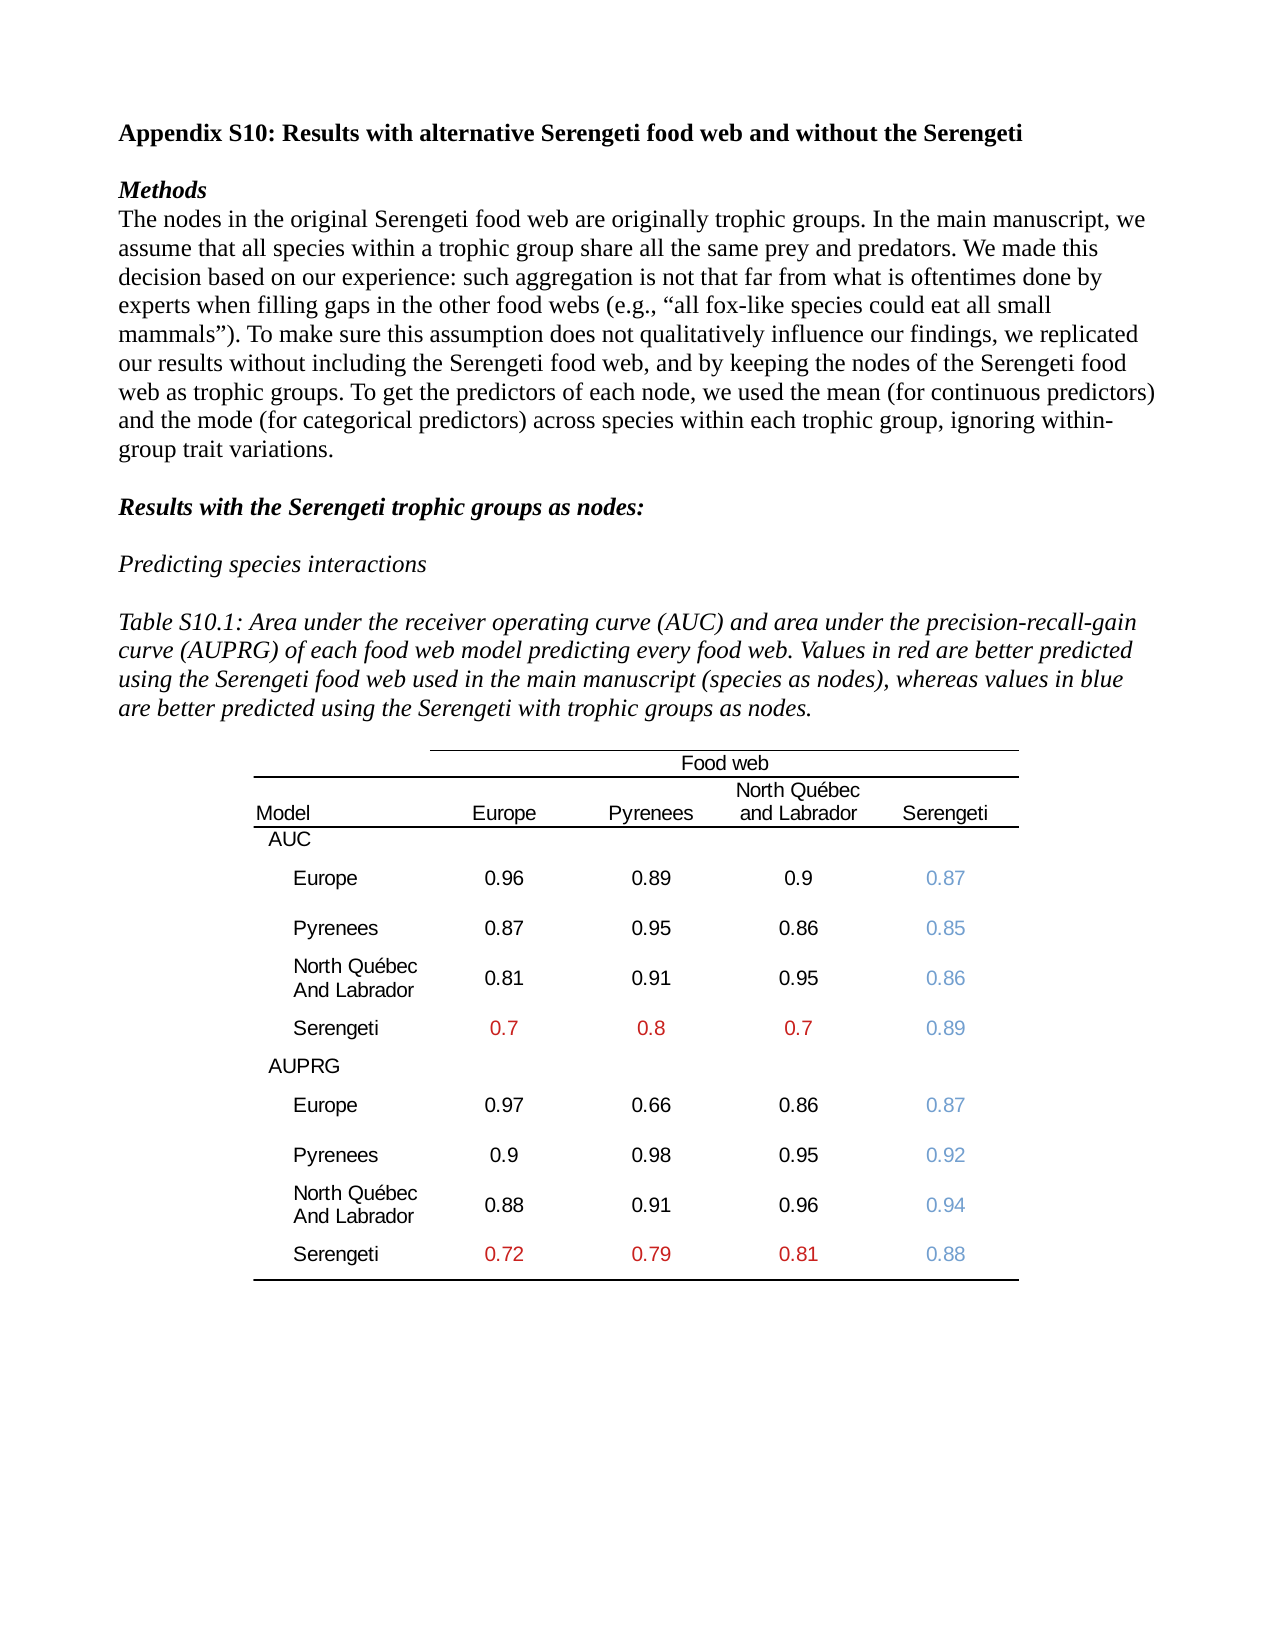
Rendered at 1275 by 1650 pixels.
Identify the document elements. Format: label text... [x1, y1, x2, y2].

text Results with the Serengeti trophic groups as nodes: [118, 492, 1157, 521]
text Appendix S10: Results with alternative Serengeti food web and without the Serengeti [118, 118, 1157, 147]
text Predicting species interactions [118, 549, 1157, 578]
text The nodes in the original Serengeti food web are originally trophic groups. In the main manuscript, we assume that all species within a trophic group share all the same prey and predators. We made this decision based on our experience: such aggregation is not that far from what is oftentimes done by experts when filling gaps in the other food webs (e.g., “all fox-like species could eat all small mammals”). To make sure this assumption does not qualitatively influence our findings, we replicated our results without including the Serengeti food web, and by keeping the nodes of the Serengeti food web as trophic groups. To get the predictors of each node, we used the mean (for continuous predictors) and the mode (for categorical predictors) across species within each trophic group, ignoring within-group trait variations. [118, 204, 1157, 463]
text Table S10.1: Area under the receiver operating curve (AUC) and area under the precision-recall-gain curve (AUPRG) of each food web model predicting every food web. Values in red are better predicted using the Serengeti food web used in the main manuscript (species as nodes), whereas values in blue are better predicted using the Serengeti with trophic groups as nodes. [118, 607, 1157, 722]
text Methods [118, 176, 1157, 204]
